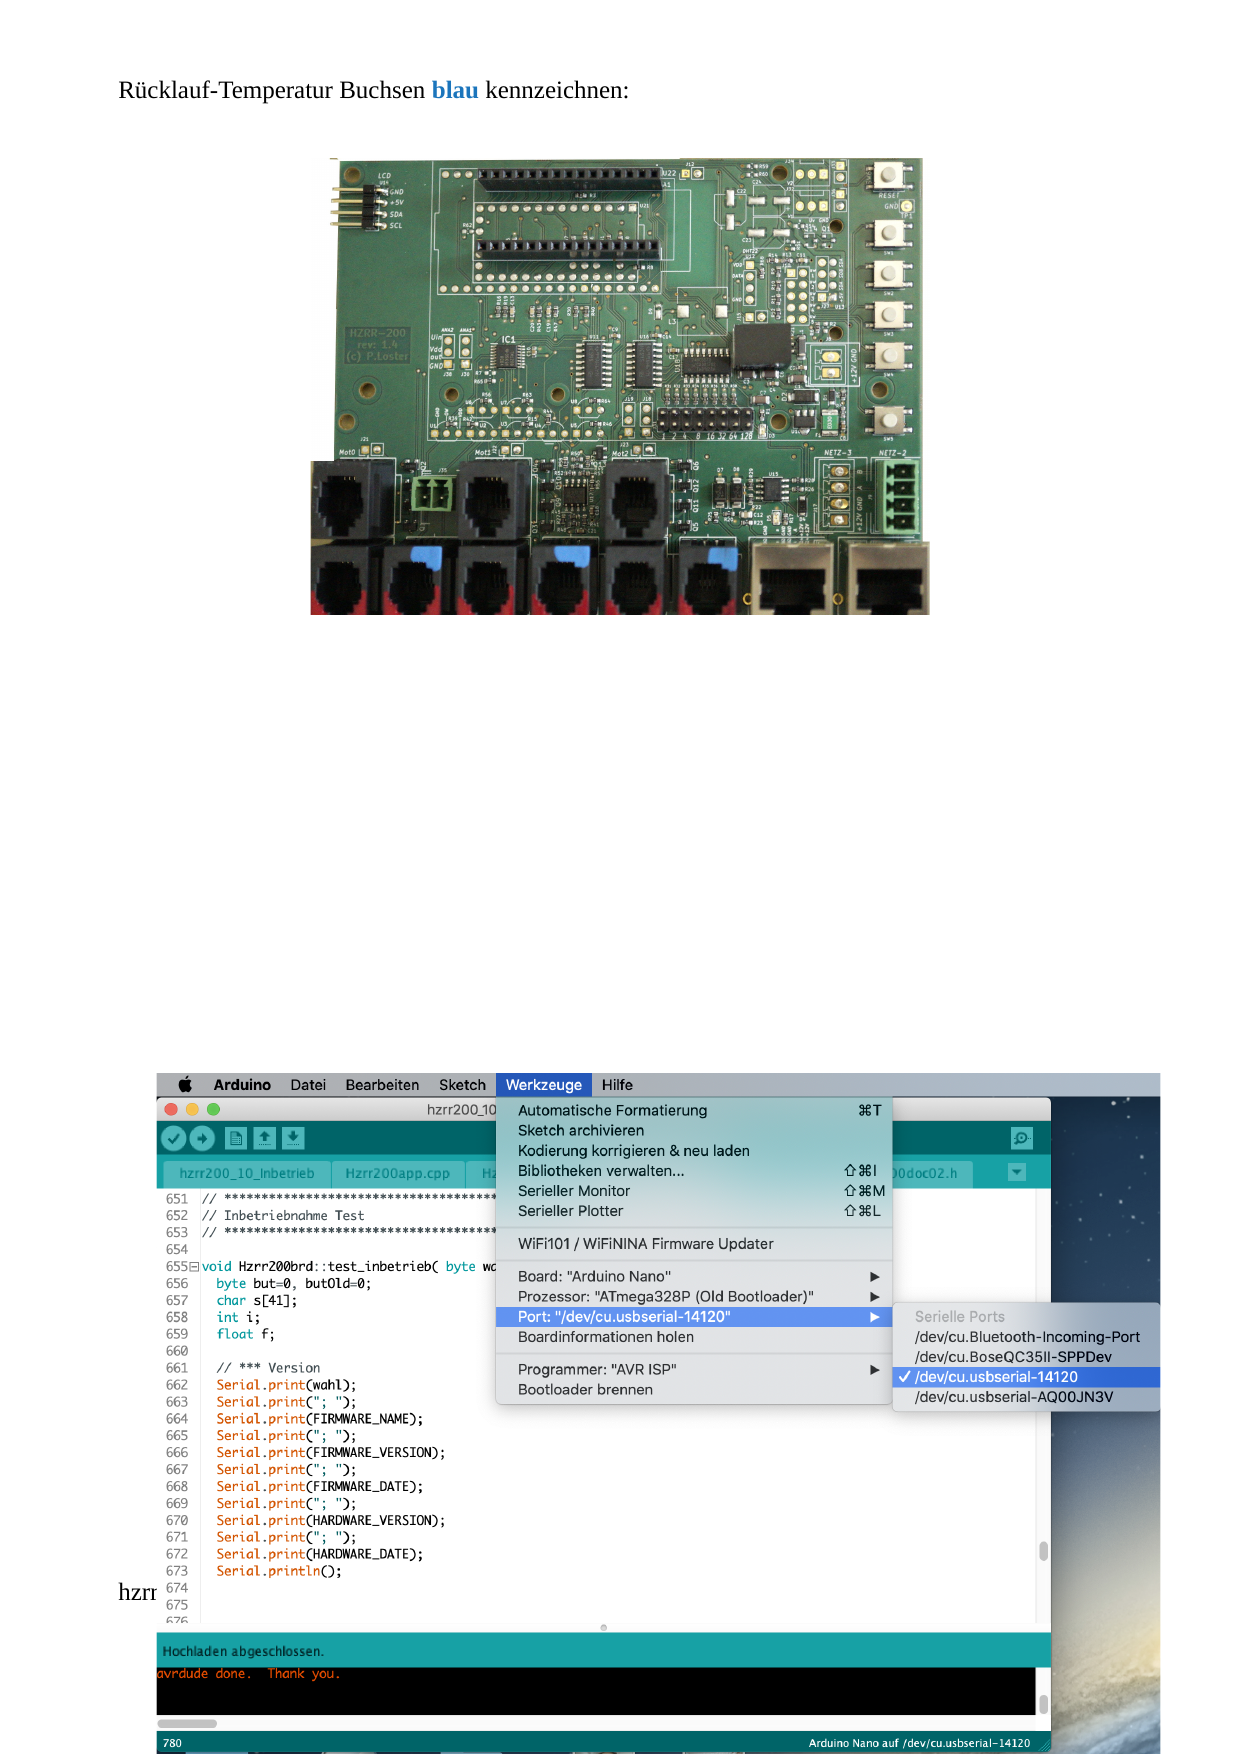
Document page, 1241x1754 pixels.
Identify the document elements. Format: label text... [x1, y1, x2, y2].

text Bild 34: Kennzeichnung Temperaturbuchsen ROT und Rücklauftemperatur zusätzlich BLAU [311, 135, 930, 158]
text Rücklauf-Temperatur Buchsen blau kennzeichnen: [118, 75, 1122, 104]
